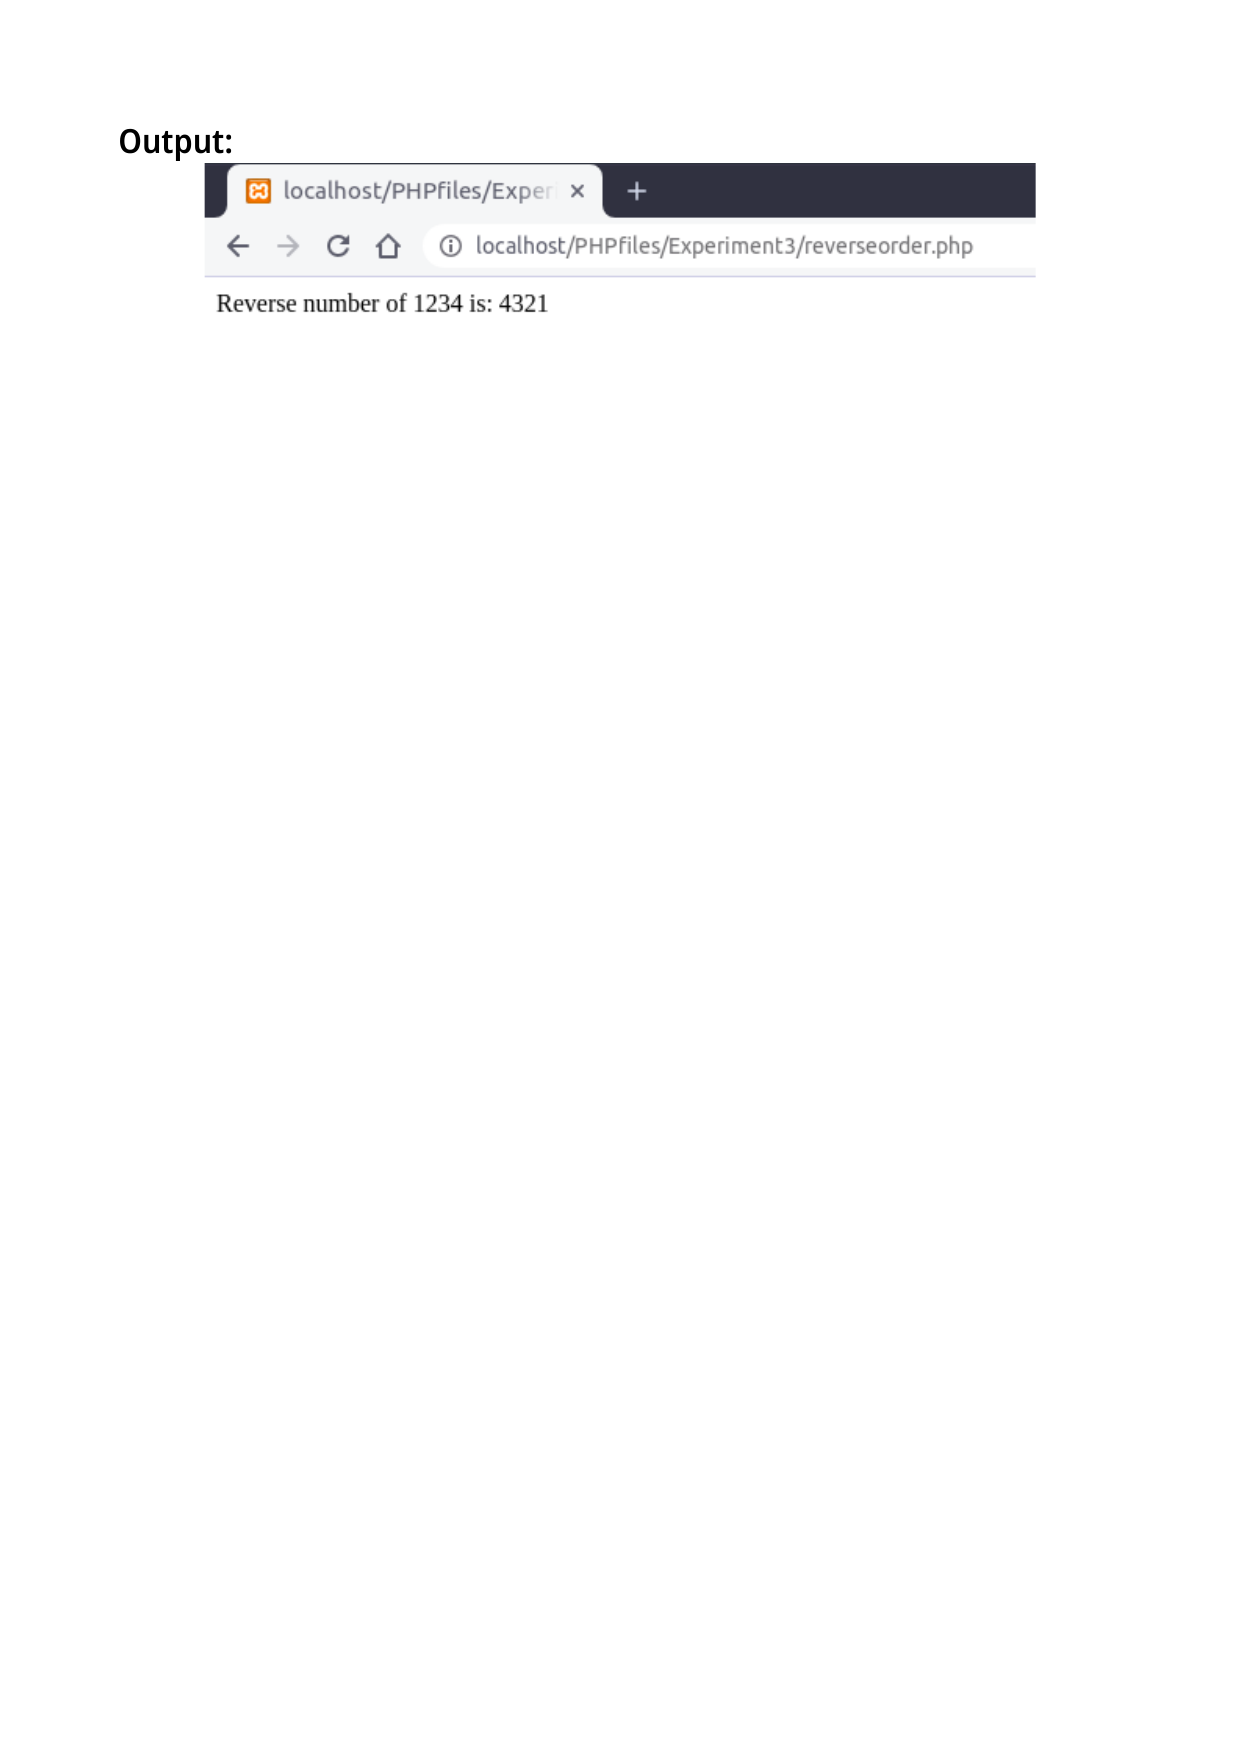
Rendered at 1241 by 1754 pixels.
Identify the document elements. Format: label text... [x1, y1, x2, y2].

picture [204, 163, 1036, 400]
text Output: [118, 118, 1122, 163]
